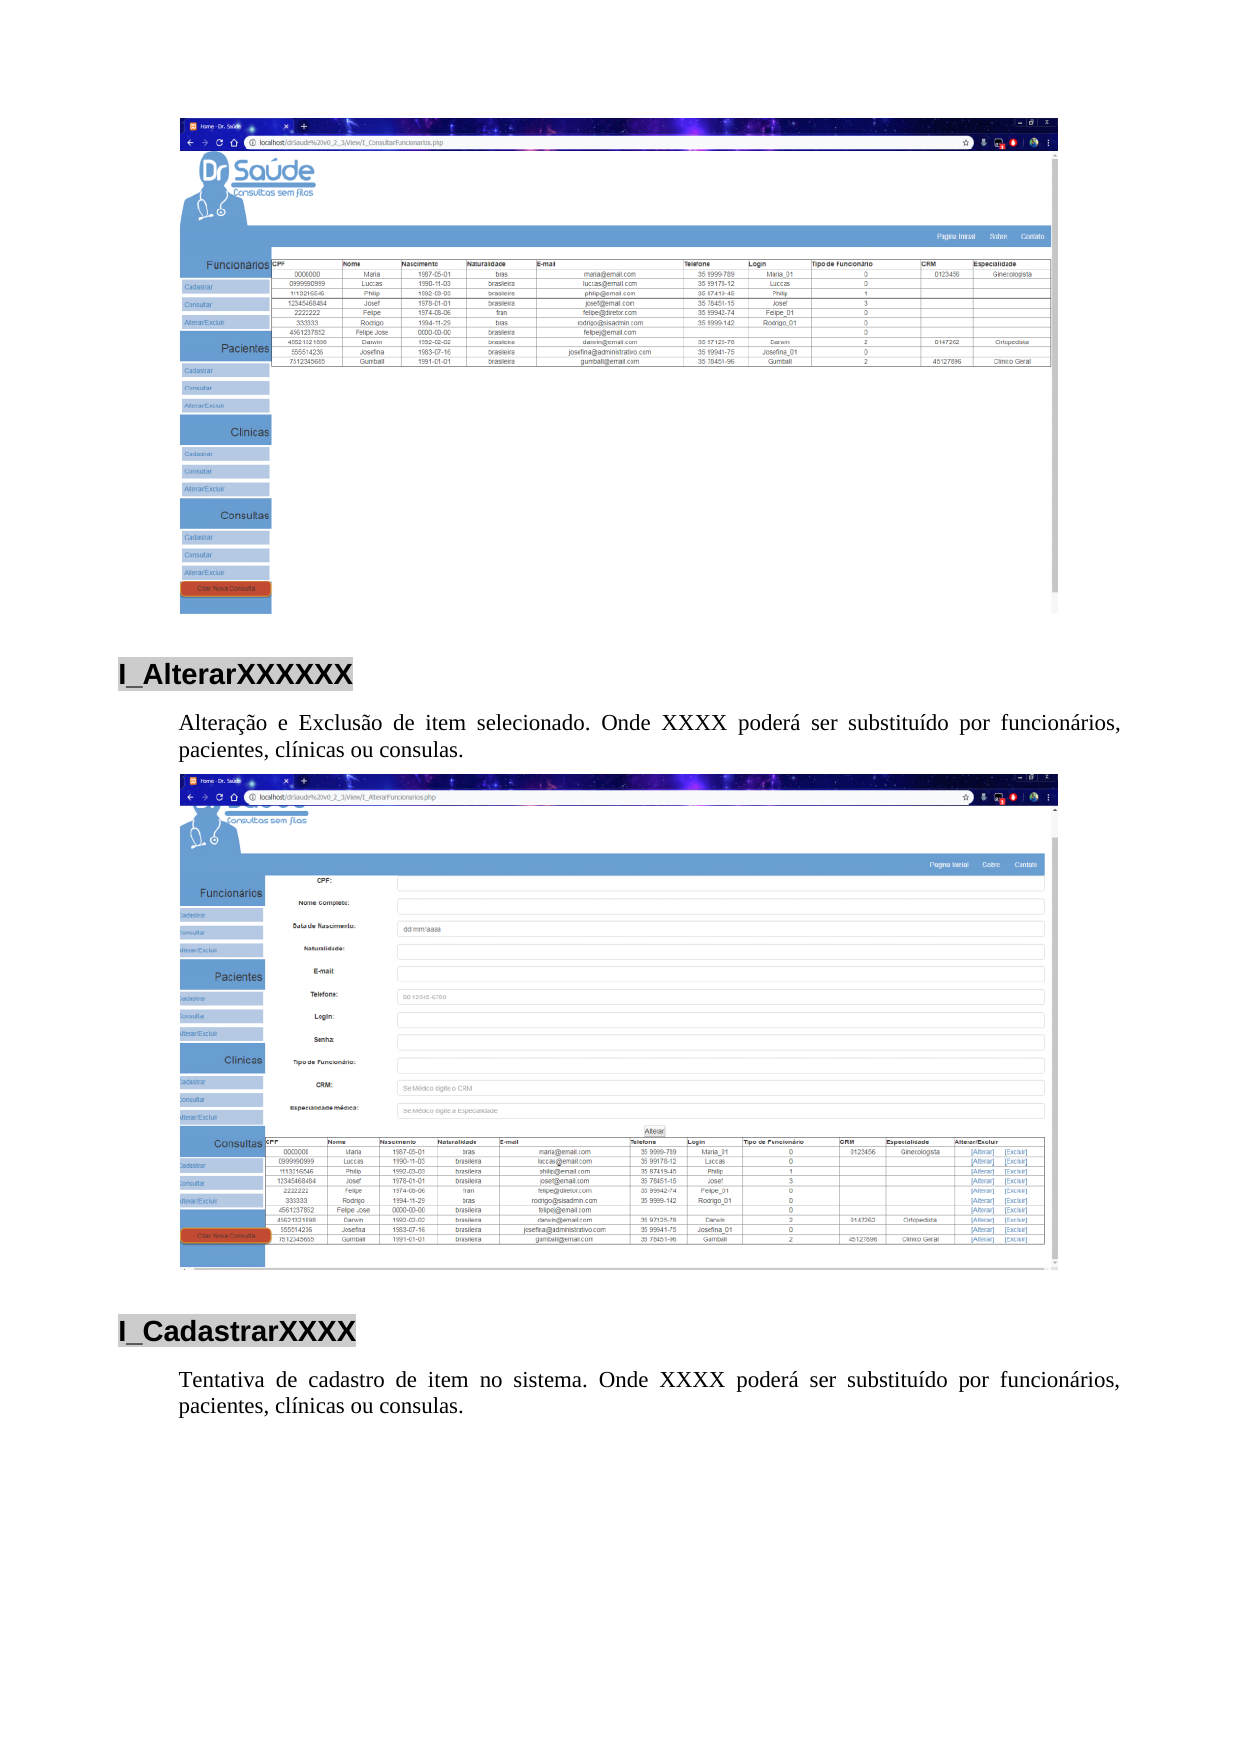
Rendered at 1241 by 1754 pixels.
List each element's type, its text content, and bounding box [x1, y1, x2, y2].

text Alteração e Exclusão de item selecionado. Onde XXXX poderá ser substituído por funcionários, pacientes, clínicas ou consulas. [178, 709, 1122, 762]
text Tentativa de cadastro de item no sistema. Onde XXXX poderá ser substituído por funcionários, pacientes, clínicas ou consulas. [178, 1366, 1122, 1419]
text I_CadastrarXXXX [118, 1314, 1122, 1347]
text I_AlterarXXXXXX [118, 657, 1122, 691]
